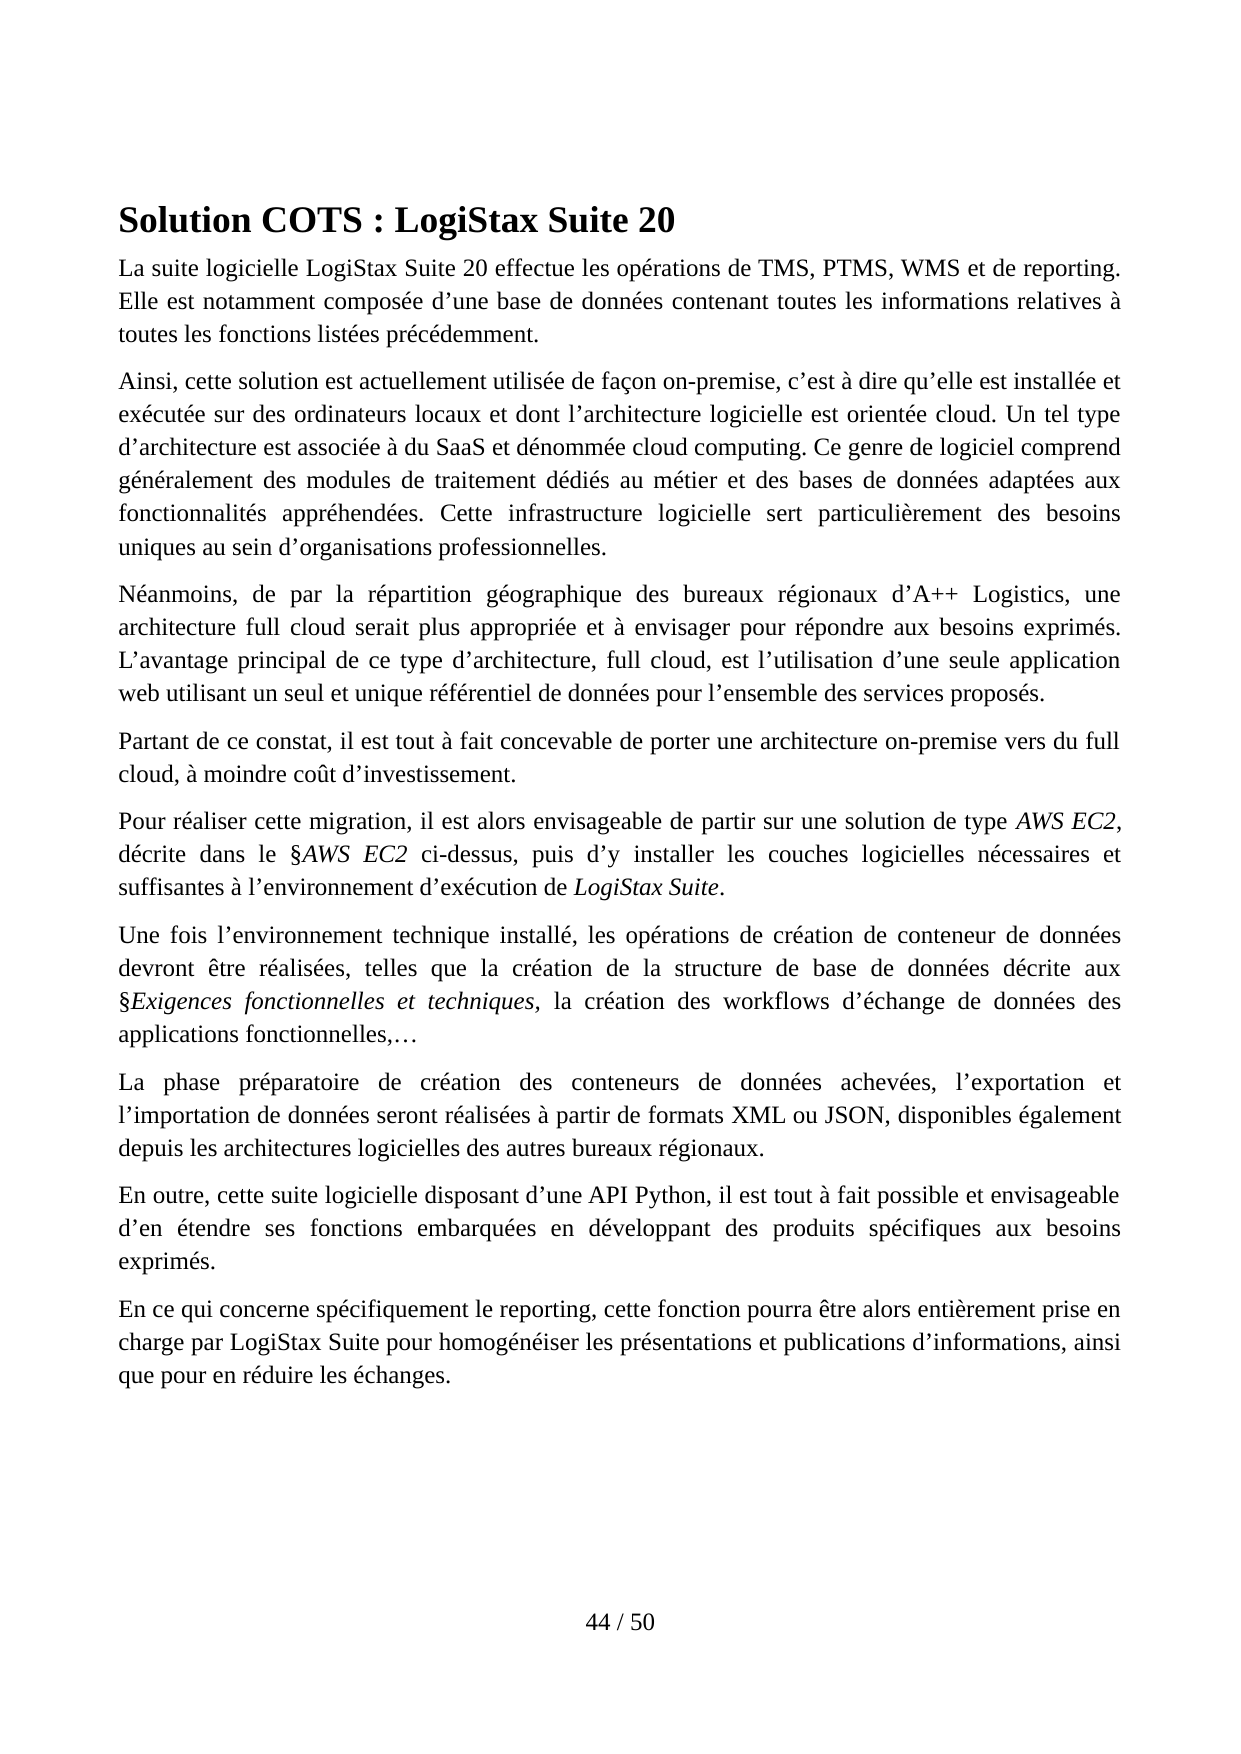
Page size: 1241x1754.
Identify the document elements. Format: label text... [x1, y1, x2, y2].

text Néanmoins, de par la répartition géographique des bureaux régionaux d’A++ Logistics, une architecture full cloud serait plus appropriée et à envisager pour répondre aux besoins exprimés. L’avantage principal de ce type d’architecture, full cloud, est l’utilisation d’une seule application web utilisant un seul et unique référentiel de données pour l’ensemble des services proposés. [118, 579, 1122, 707]
text La suite logicielle LogiStax Suite 20 effectue les opérations de TMS, PTMS, WMS et de reporting. Elle est notamment composée d’une base de données contenant toutes les informations relatives à toutes les fonctions listées précédemment. [118, 253, 1122, 348]
text Pour réaliser cette migration, il est alors envisageable de partir sur une solution de type AWS EC2, décrite dans le §AWS EC2 ci-dessus, puis d’y installer les couches logicielles nécessaires et suffisantes à l’environnement d’exécution de LogiStax Suite. [118, 806, 1122, 901]
text Partant de ce constat, il est tout à fait concevable de porter une architecture on-premise vers du full cloud, à moindre coût d’investissement. [118, 726, 1122, 788]
subtitle Solution COTS : LogiStax Suite 20 [118, 197, 1122, 240]
text La phase préparatoire de création des conteneurs de données achevées, l’exportation et l’importation de données seront réalisées à partir de formats XML ou JSON, disponibles également depuis les architectures logicielles des autres bureaux régionaux. [118, 1067, 1122, 1162]
text Ainsi, cette solution est actuellement utilisée de façon on-premise, c’est à dire qu’elle est installée et exécutée sur des ordinateurs locaux et dont l’architecture logicielle est orientée cloud. Un tel type d’architecture est associée à du SaaS et dénommée cloud computing. Ce genre de logiciel comprend généralement des modules de traitement dédiés au métier et des bases de données adaptées aux fonctionnalités appréhendées. Cette infrastructure logicielle sert particulièrement des besoins uniques au sein d’organisations professionnelles. [118, 366, 1122, 560]
text Une fois l’environnement technique installé, les opérations de création de conteneur de données devront être réalisées, telles que la création de la structure de base de données décrite aux §Exigences fonctionnelles et techniques, la création des workflows d’échange de données des applications fonctionnelles,… [118, 920, 1122, 1048]
text En ce qui concerne spécifiquement le reporting, cette fonction pourra être alors entièrement prise en charge par LogiStax Suite pour homogénéiser les présentations et publications d’informations, ainsi que pour en réduire les échanges. [118, 1294, 1122, 1389]
text En outre, cette suite logicielle disposant d’une API Python, il est tout à fait possible et envisageable d’en étendre ses fonctions embarquées en développant des produits spécifiques aux besoins exprimés. [118, 1180, 1122, 1275]
